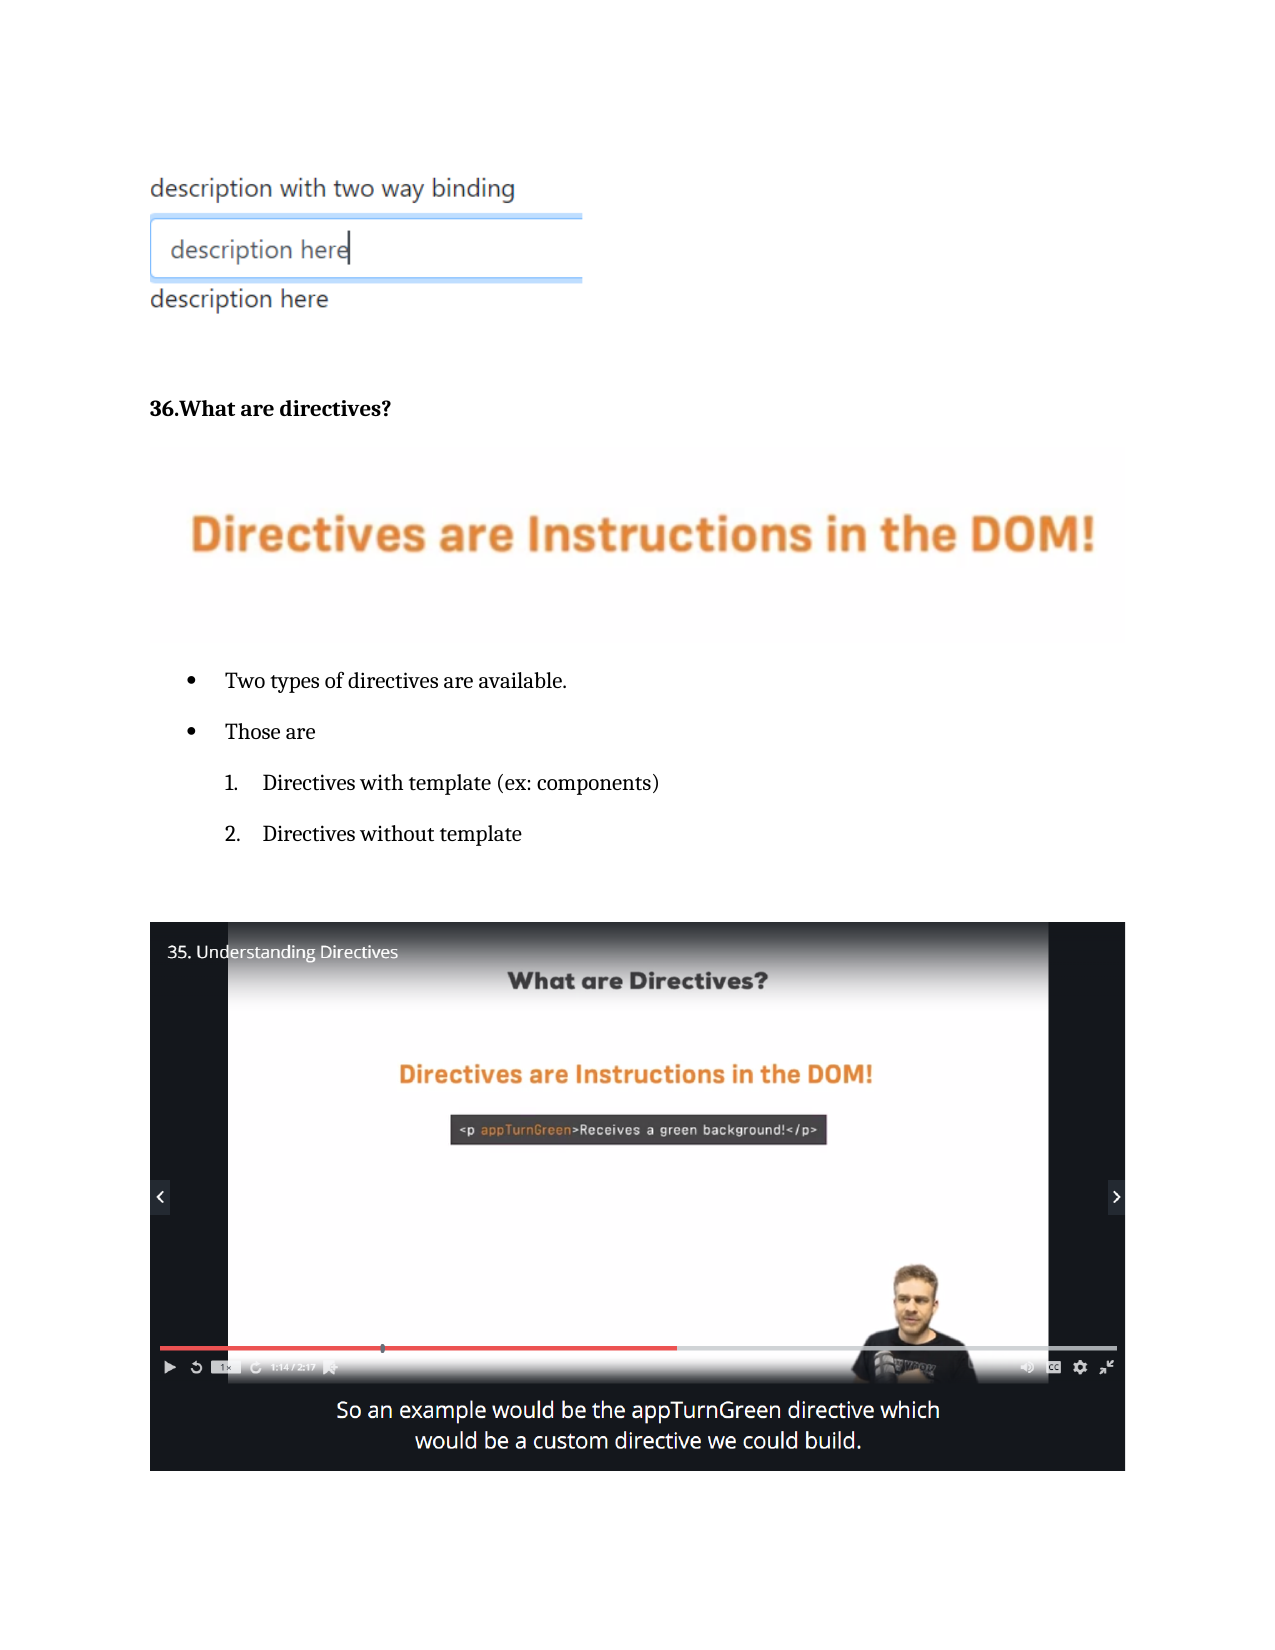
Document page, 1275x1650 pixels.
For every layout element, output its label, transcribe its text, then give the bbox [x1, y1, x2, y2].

list Two types of directives are available. [187, 667, 1125, 694]
list Those are [187, 718, 1125, 745]
picture [150, 447, 1125, 643]
subtitle 36.What are directives? [150, 396, 1125, 422]
picture [150, 922, 1125, 1471]
list Directives without template [225, 821, 1125, 847]
picture [150, 150, 583, 320]
list Directives with template (ex: components) [225, 769, 1125, 796]
